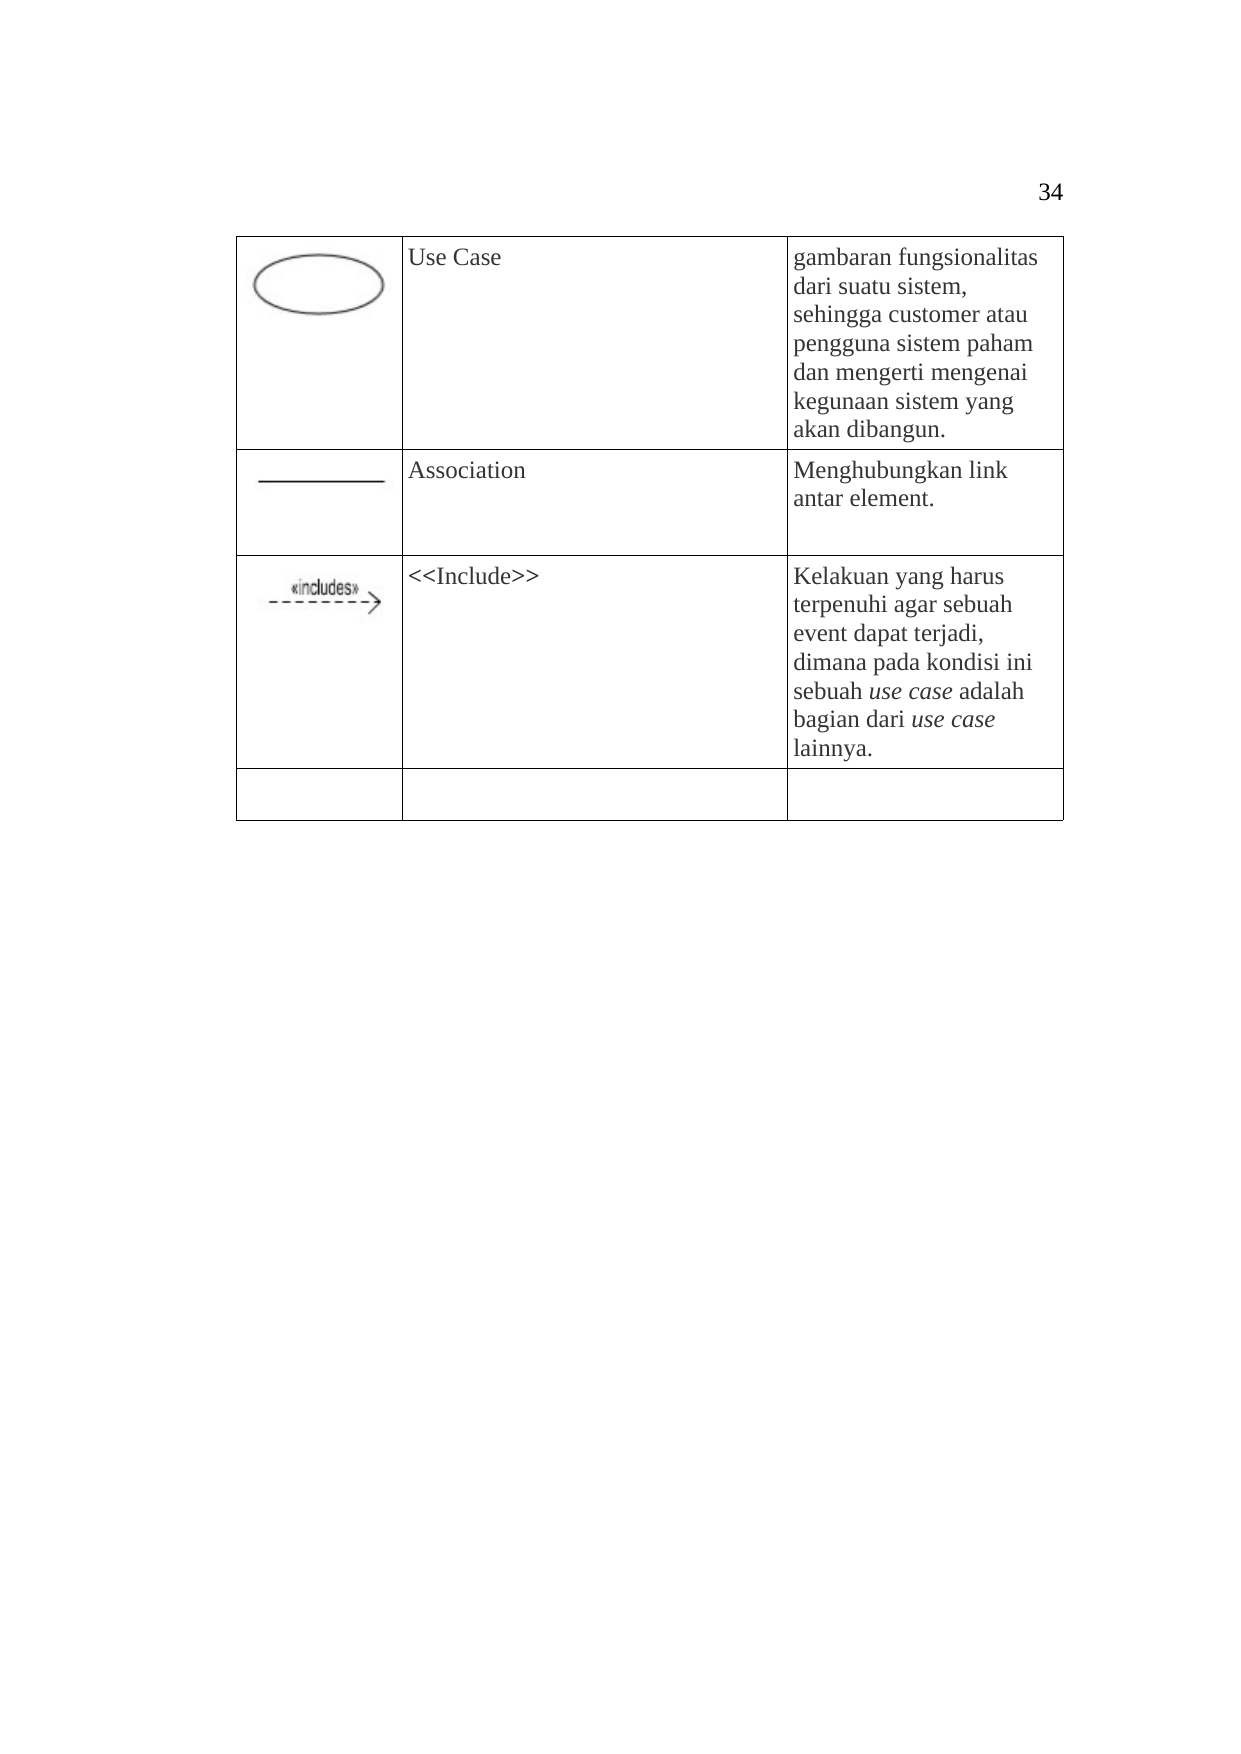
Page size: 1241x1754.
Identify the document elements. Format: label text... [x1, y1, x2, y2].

table_cell Kelakuan yang harus terpenuhi agar sebuah event dapat terjadi, dimana pada kondisi ini sebuah use case adalah bagian dari use case lainnya. [788, 556, 1063, 768]
picture [245, 242, 393, 333]
table_cell [237, 769, 402, 820]
picture [246, 560, 392, 635]
table_cell Menghubungkan link antar element. [788, 450, 1063, 555]
table_cell gambaran fungsionalitas dari suatu sistem, sehingga customer atau pengguna sistem paham dan mengerti mengenai kegunaan sistem yang akan dibangun. [788, 237, 1063, 449]
table_cell [237, 556, 402, 768]
table_cell [788, 769, 1063, 820]
table_cell Association [403, 450, 787, 555]
table_cell Use Case [403, 237, 787, 449]
table_cell [237, 450, 402, 555]
table_cell [403, 769, 787, 820]
table_cell <<Include>> [403, 556, 787, 768]
picture [243, 454, 395, 521]
table_cell [237, 237, 402, 449]
